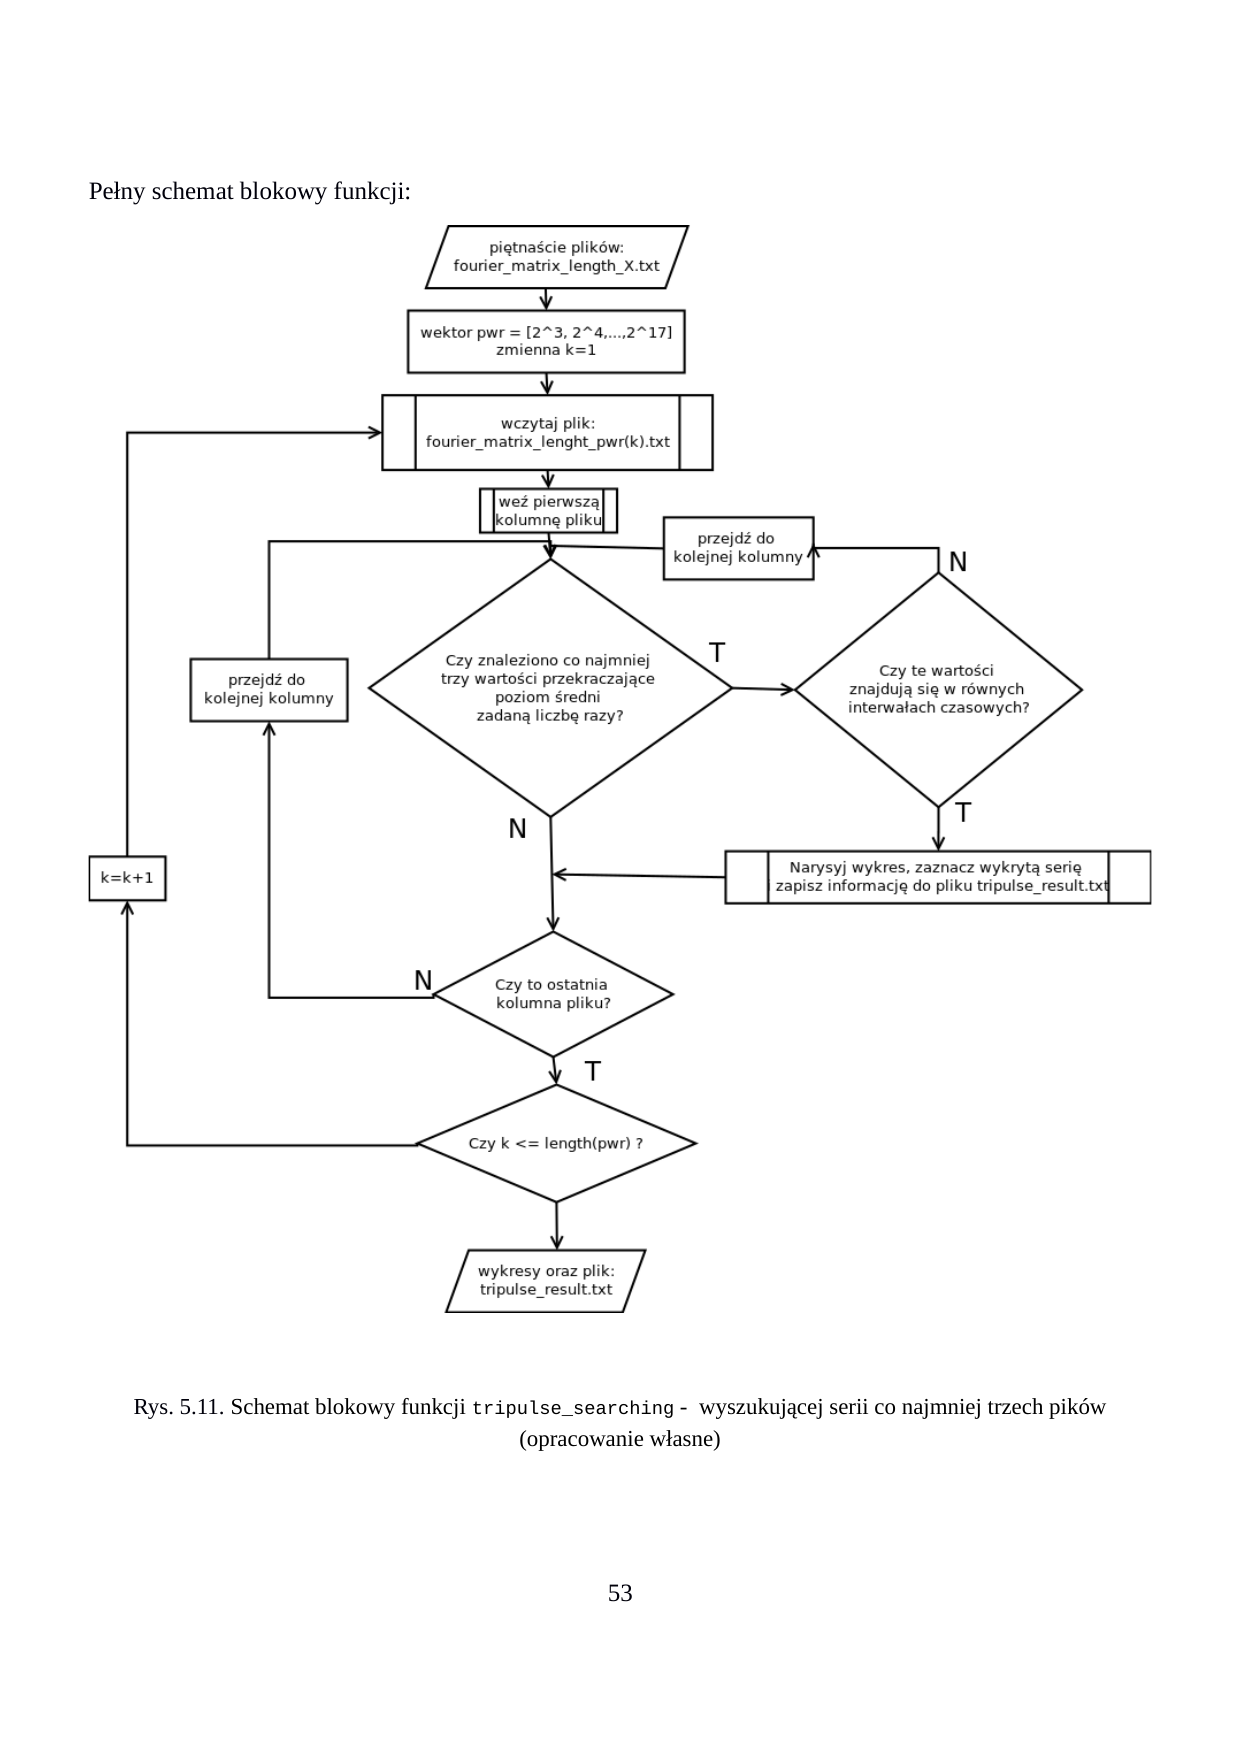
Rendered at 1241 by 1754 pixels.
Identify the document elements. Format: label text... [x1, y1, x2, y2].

text Rys. 5.11. Schemat blokowy funkcji tripulse_searching - wyszukującej serii co najmniej trzech pików (opracowanie własne) [88, 1393, 1152, 1452]
text Pełny schemat blokowy funkcji: [88, 176, 1152, 205]
picture [88, 225, 1152, 1295]
